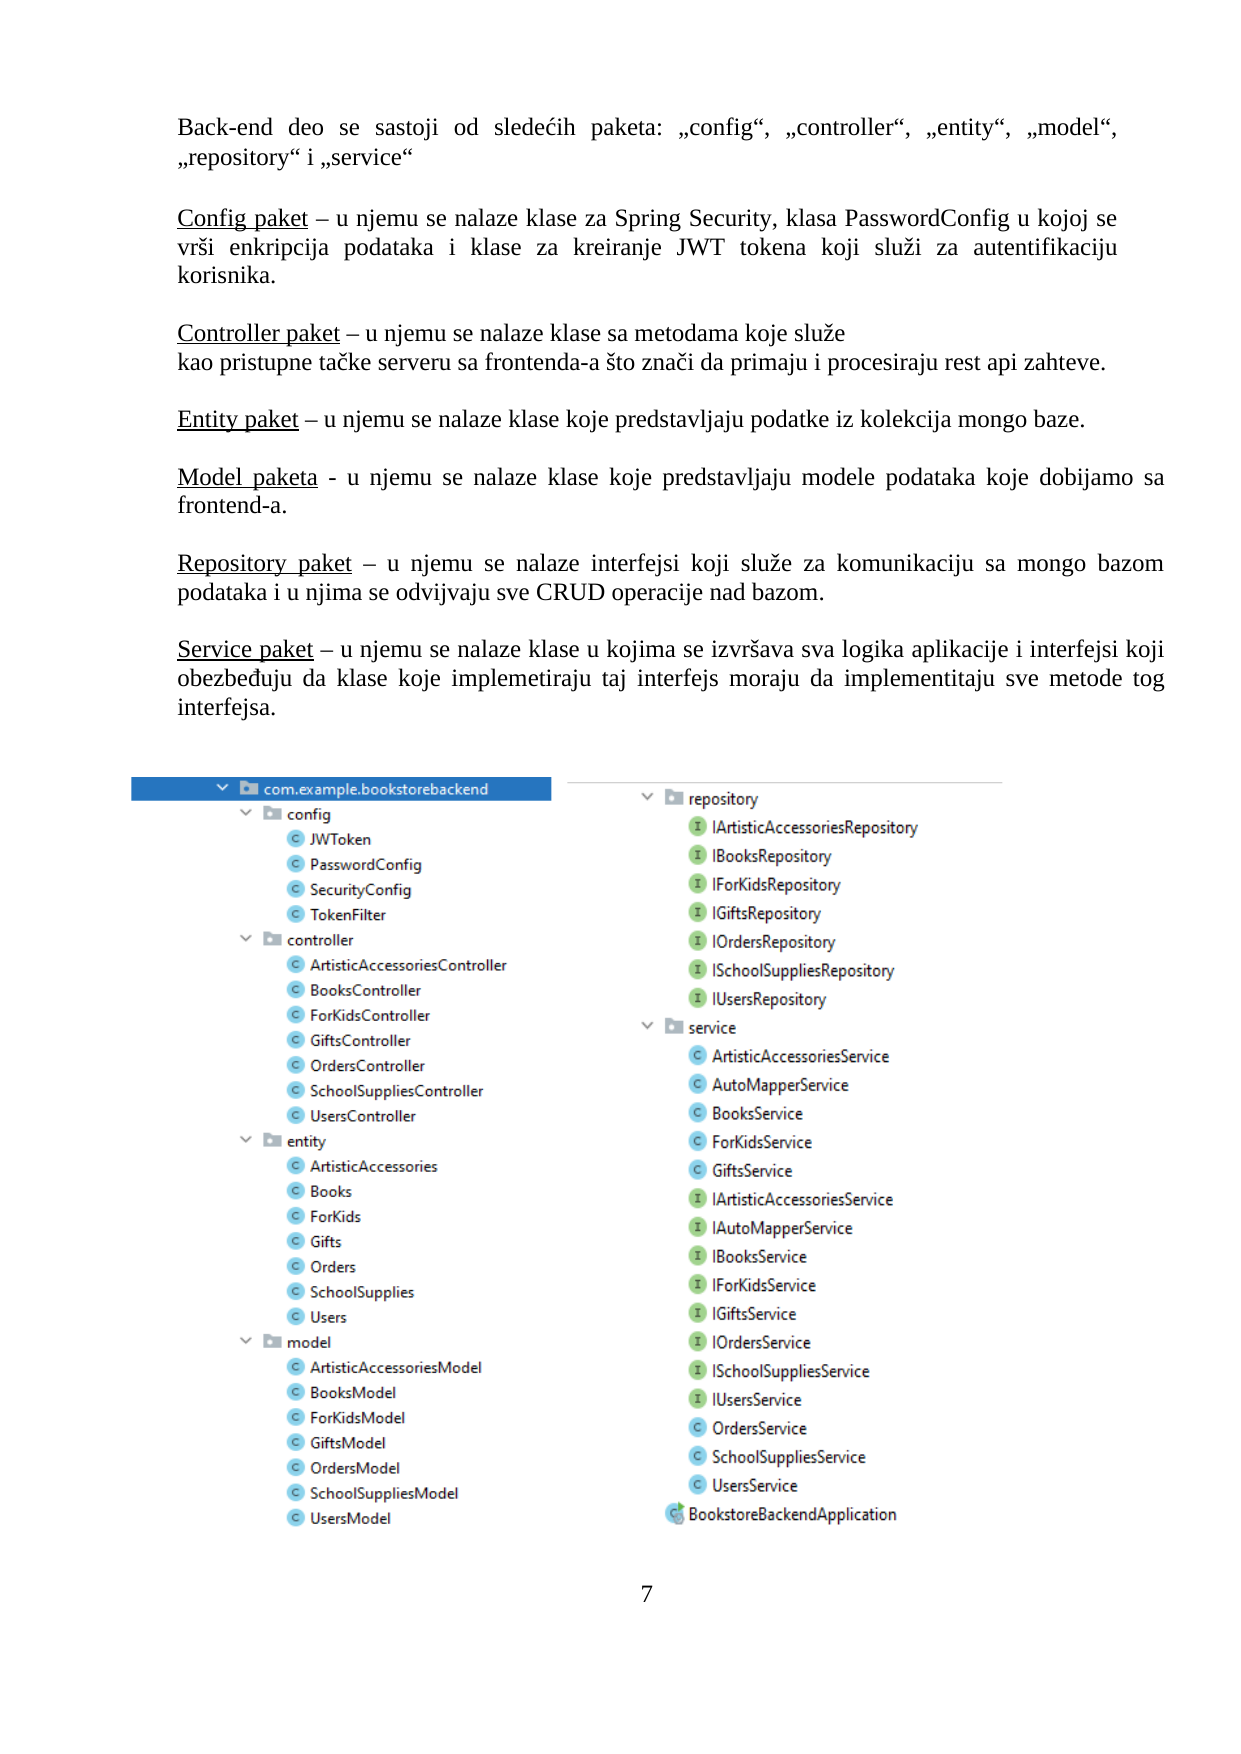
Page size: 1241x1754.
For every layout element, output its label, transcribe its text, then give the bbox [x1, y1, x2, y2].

text Config paket – u njemu se nalaze klase za Spring Security, klasa PasswordConfig u kojoj se vrši enkripcija podataka i klase za kreiranje JWT tokena koji služi za autentifikaciju korisnika. [177, 203, 1118, 289]
text Repository paket – u njemu se nalaze interfejsi koji služe za komunikaciju sa mongo bazom podataka i u njima se odvijvaju sve CRUD operacije nad bazom. [177, 548, 1166, 606]
text Controller paket – u njemu se nalaze klase sa metodama koje služe [177, 318, 1166, 347]
text Model paketa - u njemu se nalaze klase koje predstavljaju modele podataka koje dobijamo sa frontend-a. [177, 462, 1166, 519]
text kao pristupne tačke serveru sa frontenda-a što znači da primaju i procesiraju rest api zahteve. [177, 347, 1166, 376]
text Entity paket – u njemu se nalaze klase koje predstavljaju podatke iz kolekcija mongo baze. [177, 404, 1166, 433]
text Service paket – u njemu se nalaze klase u kojima se izvršava sva logika aplikacije i interfejsi koji obezbeđuju da klase koje implemetiraju taj interfejs moraju da implementitaju sve metode tog interfejsa. [177, 634, 1166, 721]
text Back-end deo se sastoji od sledećih paketa: „config“, „controller“, „entity“, „model“, „repository“ i „service“ [177, 112, 1118, 171]
